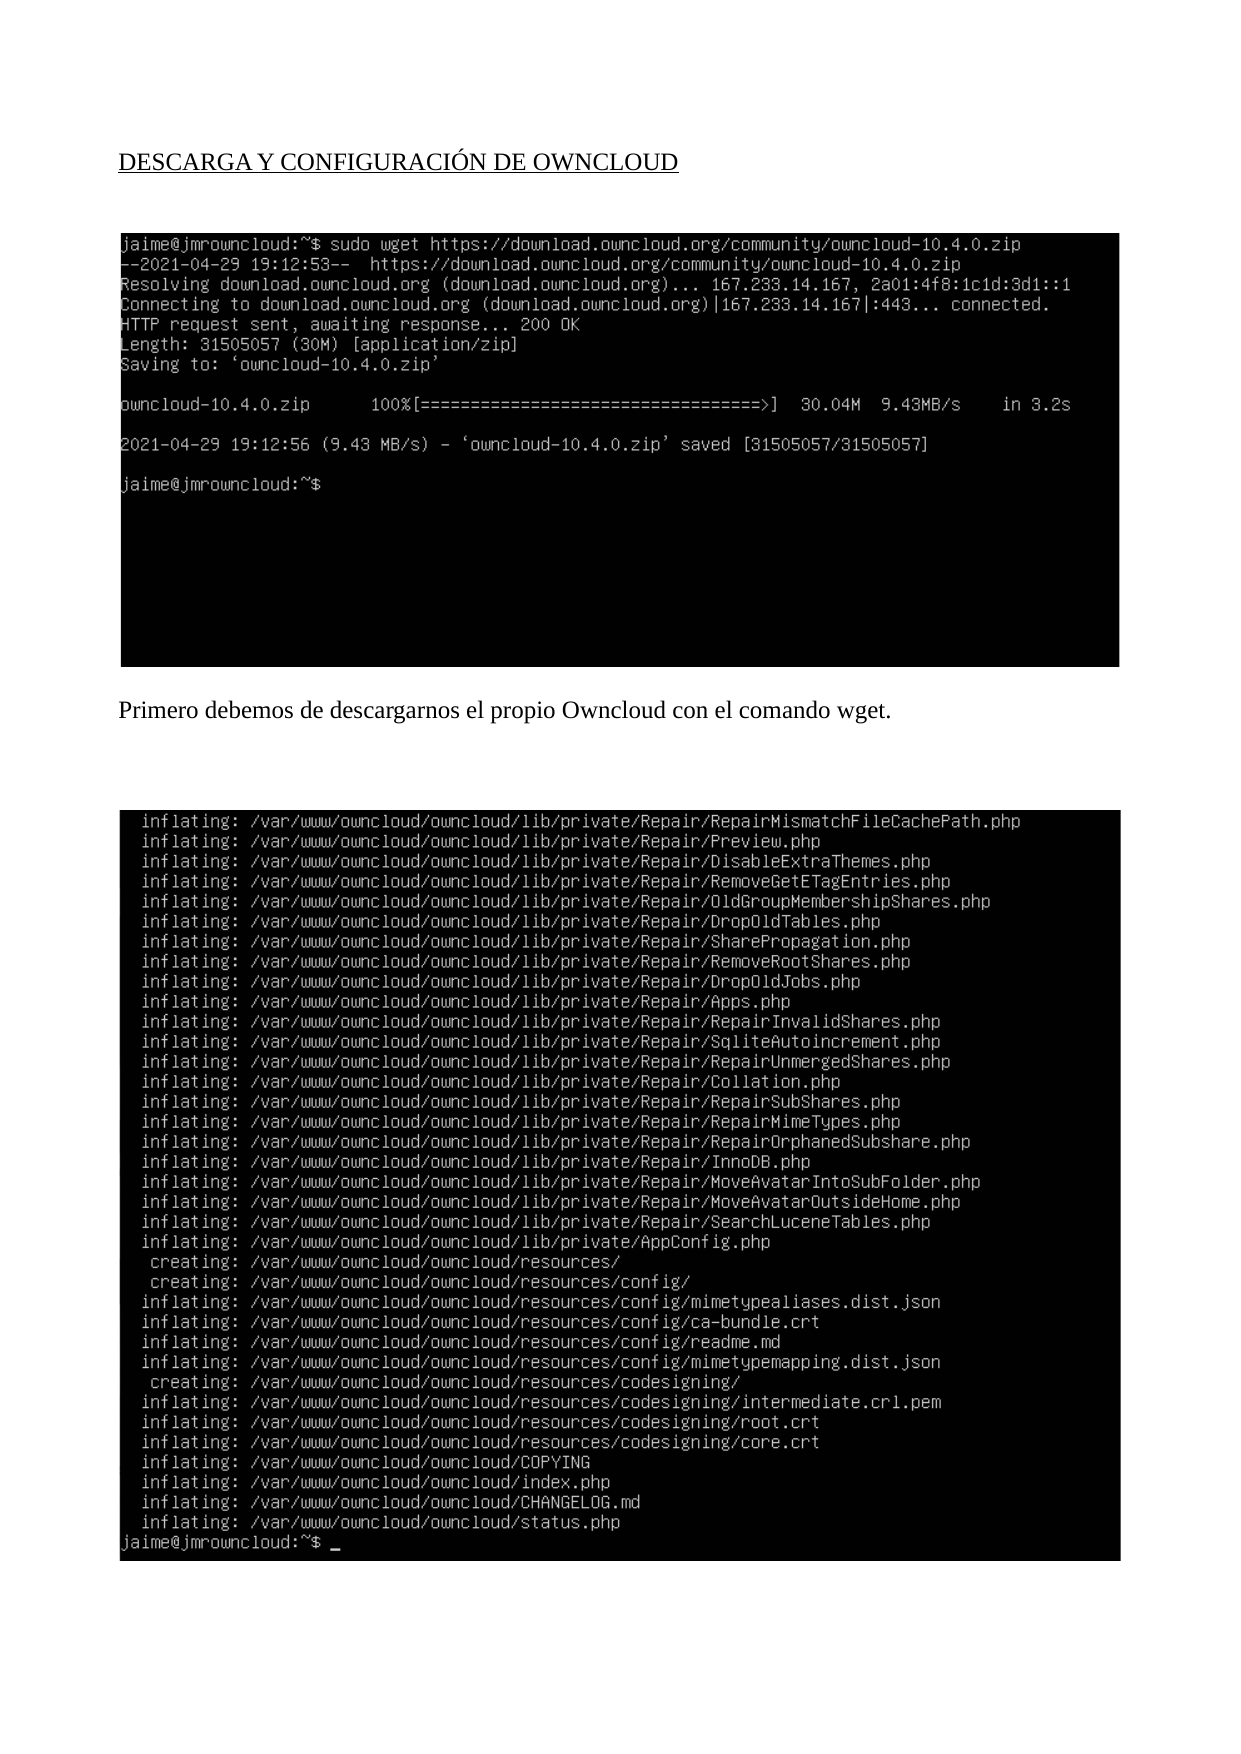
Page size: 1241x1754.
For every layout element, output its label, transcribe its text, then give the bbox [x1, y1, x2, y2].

picture [120, 233, 1120, 667]
text DESCARGA Y CONFIGURACIÓN DE OWNCLOUD [118, 147, 1122, 176]
picture [119, 810, 1121, 1561]
text Primero debemos de descargarnos el propio Owncloud con el comando wget. [118, 696, 1122, 724]
